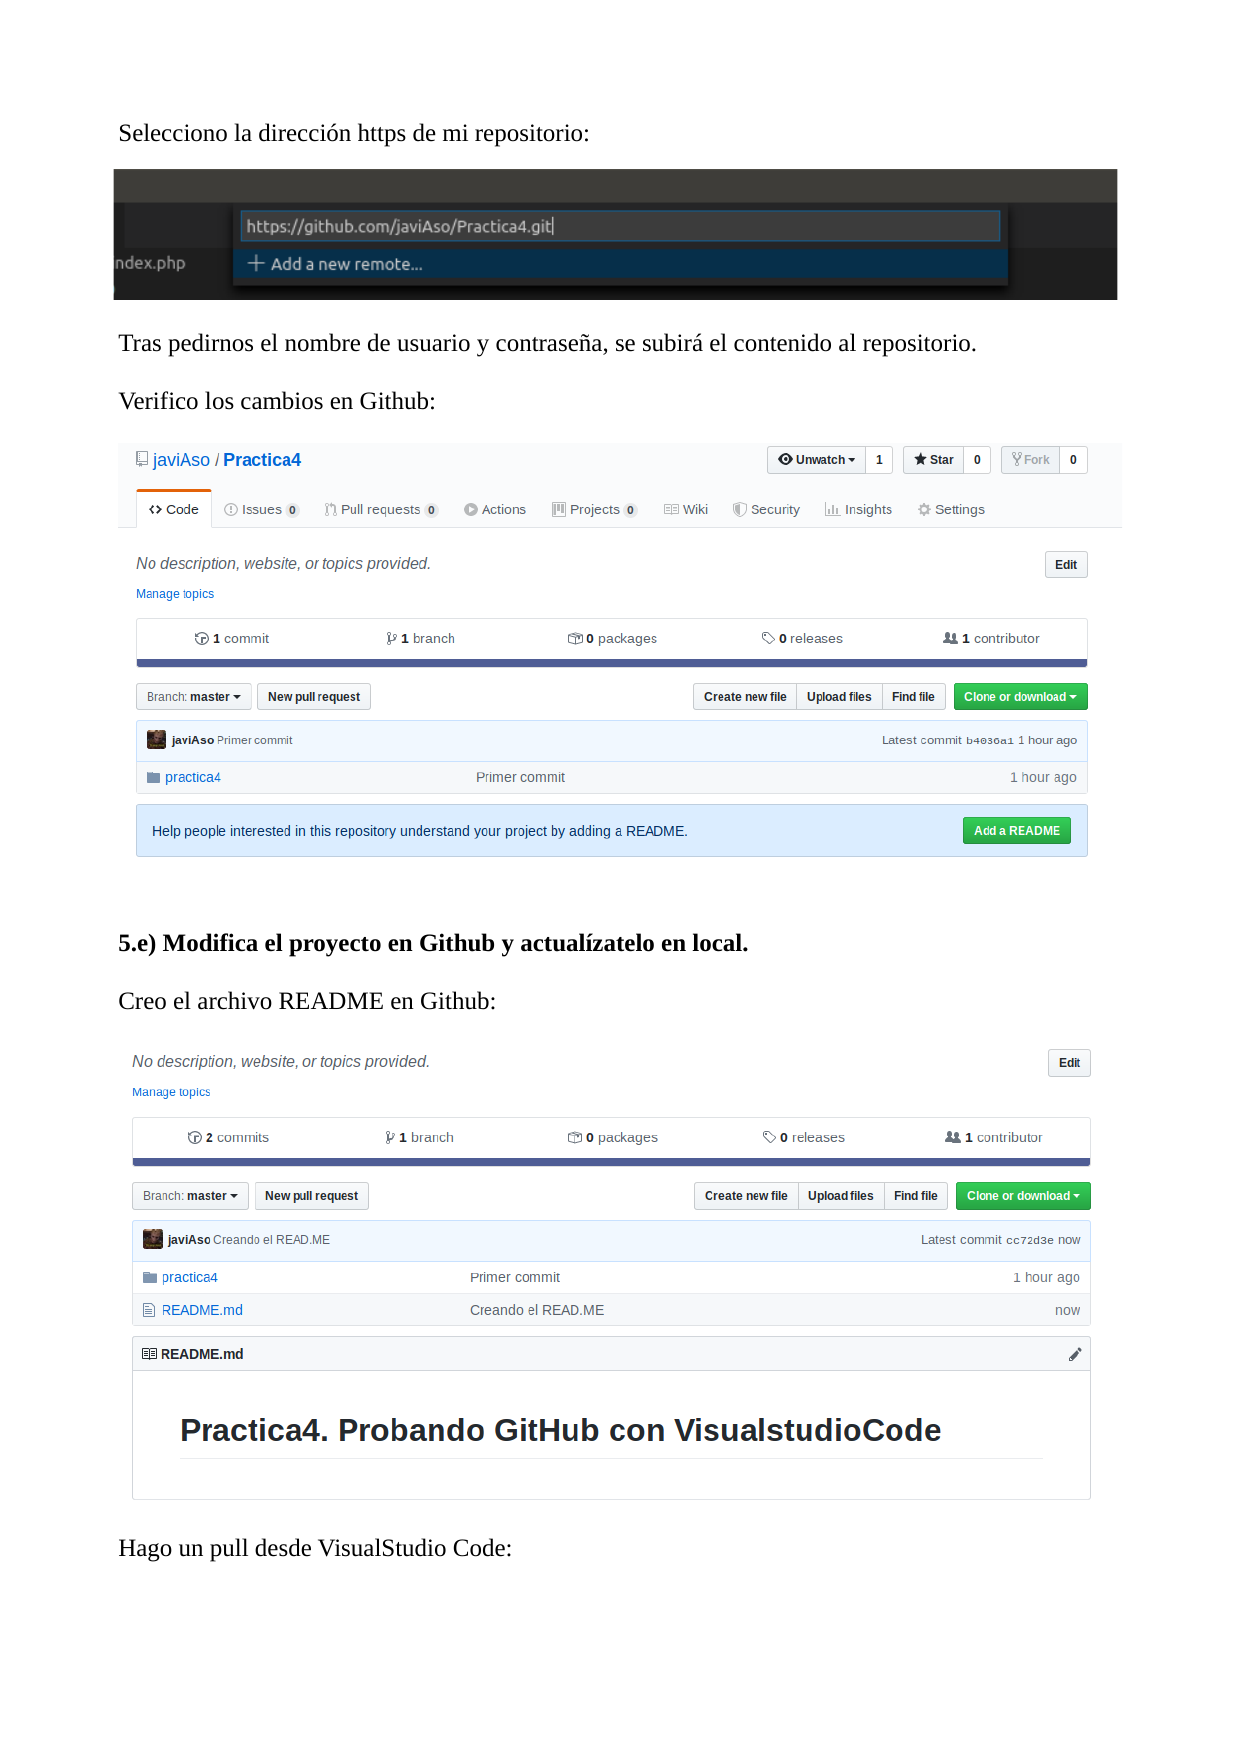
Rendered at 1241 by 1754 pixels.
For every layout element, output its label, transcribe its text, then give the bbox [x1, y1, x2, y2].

text Verifico los cambios en Github: [118, 386, 1122, 414]
picture [118, 443, 1123, 871]
picture [118, 1043, 1123, 1504]
text 5.e) Modifica el proyecto en Github y actualízatelo en local. [118, 928, 1122, 957]
text Selecciono la dirección https de mi repositorio: [118, 118, 1122, 147]
text Tras pedirnos el nombre de usuario y contraseña, se subirá el contenido al repositorio. [118, 328, 1122, 357]
text Hago un pull desde VisualStudio Code: [118, 1533, 1122, 1561]
picture [113, 169, 1118, 300]
text Creo el archivo README en Github: [118, 986, 1122, 1015]
